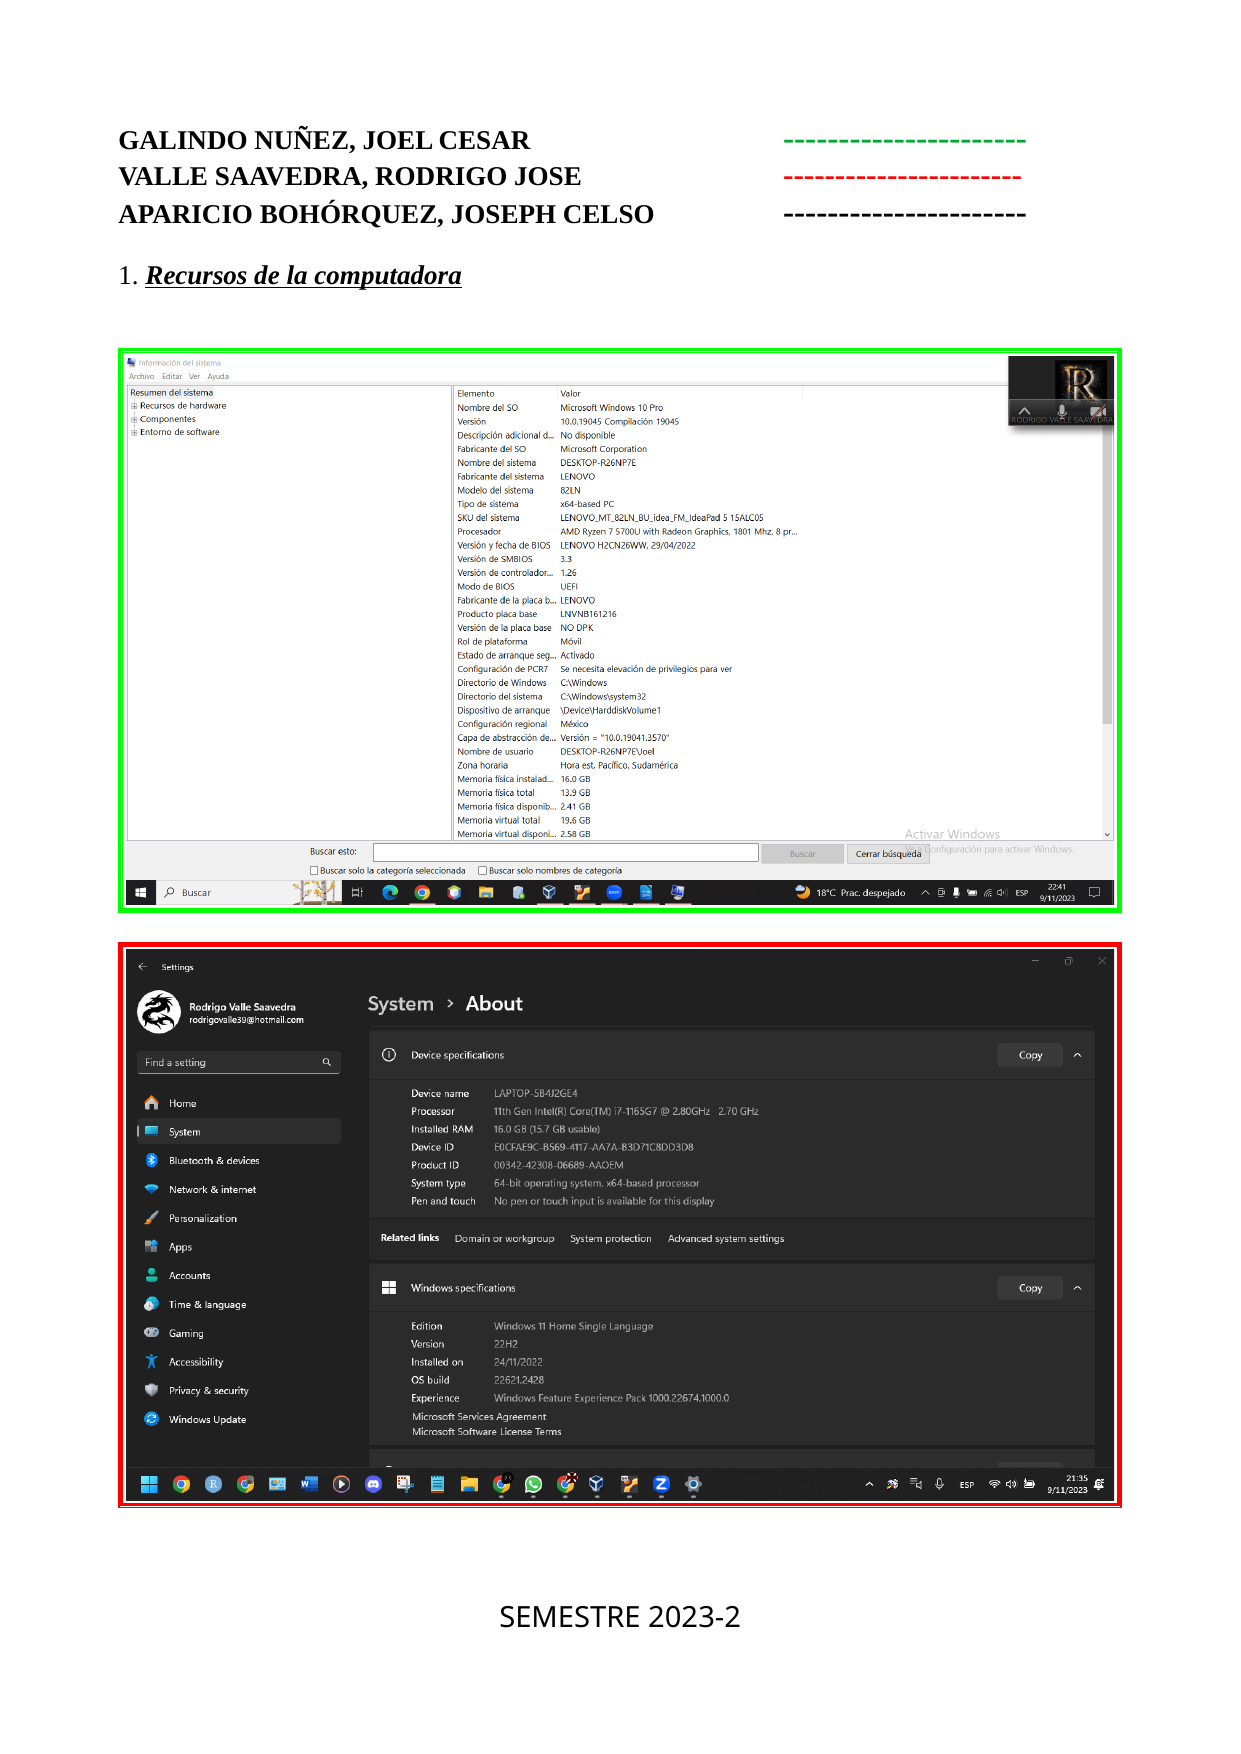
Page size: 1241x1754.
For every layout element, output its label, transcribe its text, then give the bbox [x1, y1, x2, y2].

text GALINDO NUÑEZ, JOEL CESAR ---------------------- [118, 118, 1122, 156]
text VALLE SAAVEDRA, RODRIGO JOSE ----------------------- [118, 156, 1122, 192]
text 1. Recursos de la computadora [118, 259, 1122, 291]
picture [126, 949, 1115, 1501]
text APARICIO BOHÓRQUEZ, JOSEPH CELSO ---------------------- [118, 192, 1122, 231]
picture [126, 356, 1115, 905]
